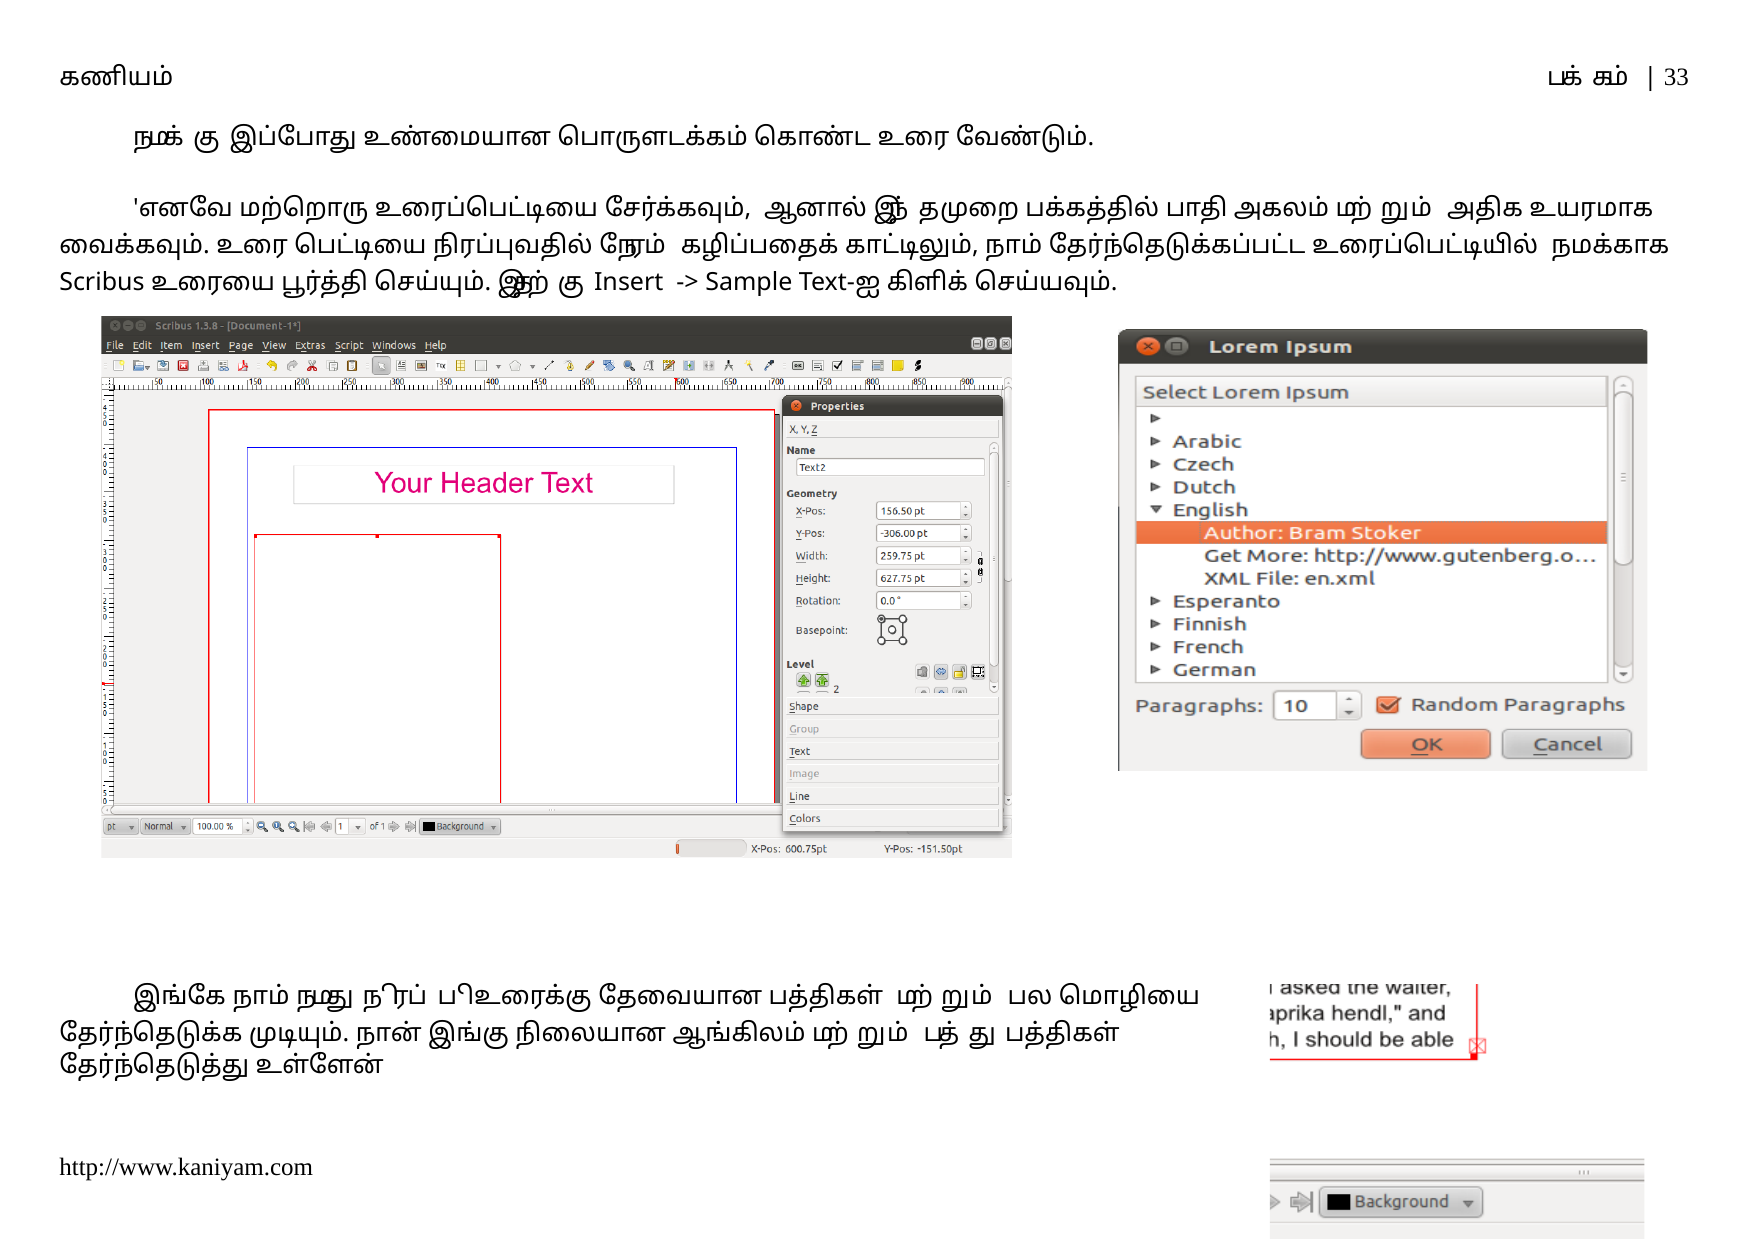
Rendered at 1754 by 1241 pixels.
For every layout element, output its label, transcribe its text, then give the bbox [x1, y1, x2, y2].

picture [1118, 329, 1648, 771]
picture [101, 316, 1012, 858]
picture [1269, 984, 1645, 1239]
text இங்கே நாம் நமது நிரப்பி உரைக்கு தேவையான பத்திகள் மற்றும் பல மொழியை தேர்ந்தெடுக்க முடியும். நான் இங்கு நிலையான ஆங்கிலம் மற்றும் பத்து பத்திகள் தேர்ந்தெடுத்து உள்ளேன் [59, 982, 1695, 1084]
text நமக்கு இப்போது உண்மையான பொருளடக்கம் கொண்ட உரை வேண்டும். [59, 118, 1695, 156]
text 'எனவே மற்றொரு உரைப்பெட்டியை சேர்க்கவும், ஆனால் இந்த முறை பக்கத்தில் பாதி அகலம் மற்றும் அதிக உயரமாக வைக்கவும். உரை பெட்டியை நிரப்புவதில் நேரம் கழிப்பதைக் காட்டிலும், நாம் தேர்ந்தெடுக்கப்பட்ட உரைப்பெட்டியில் நமக்காக Scribus உரையை பூர்த்தி செய்யும். இதற்கு Insert -> Sample Text-ஐ கிளிக் செய்யவும். [59, 189, 1695, 301]
